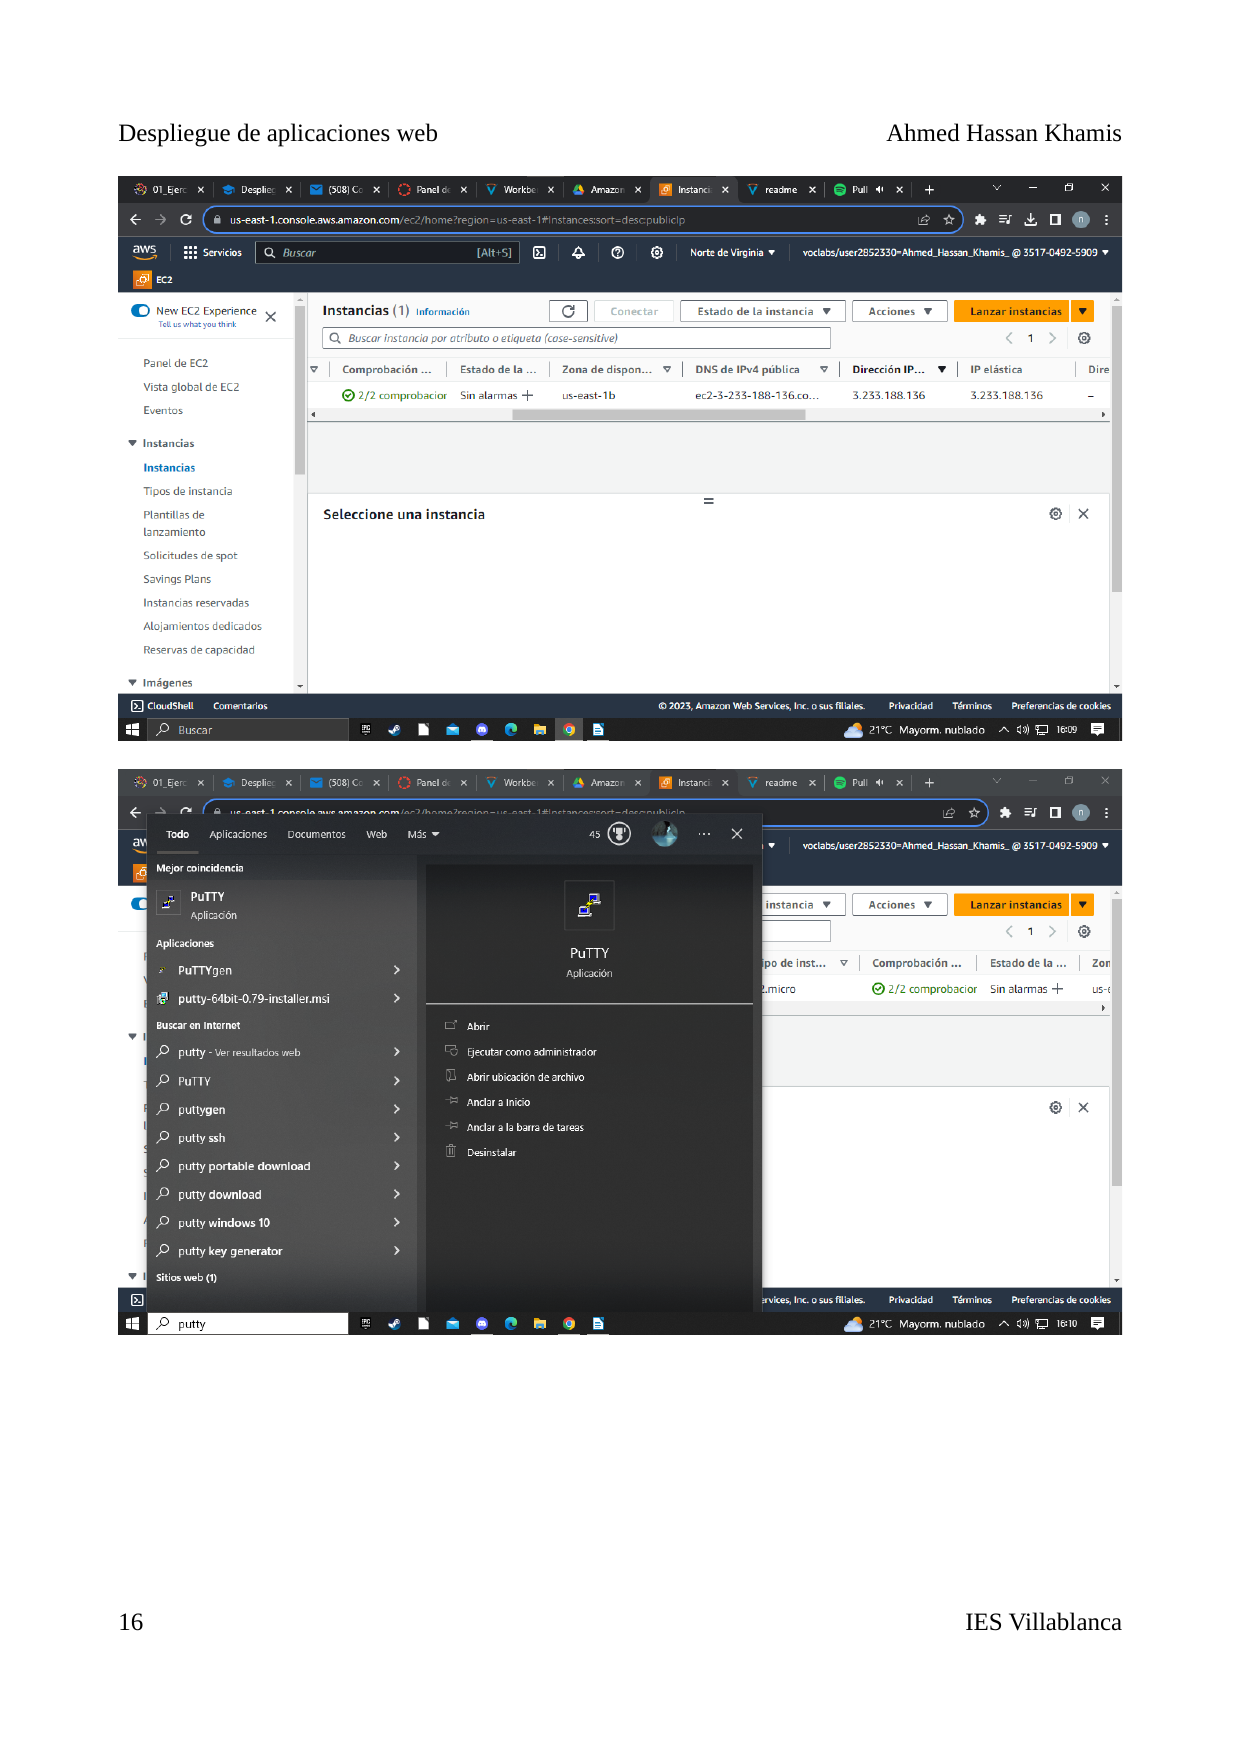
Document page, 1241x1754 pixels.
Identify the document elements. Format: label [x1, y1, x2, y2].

picture [118, 769, 1123, 1335]
picture [118, 176, 1123, 741]
